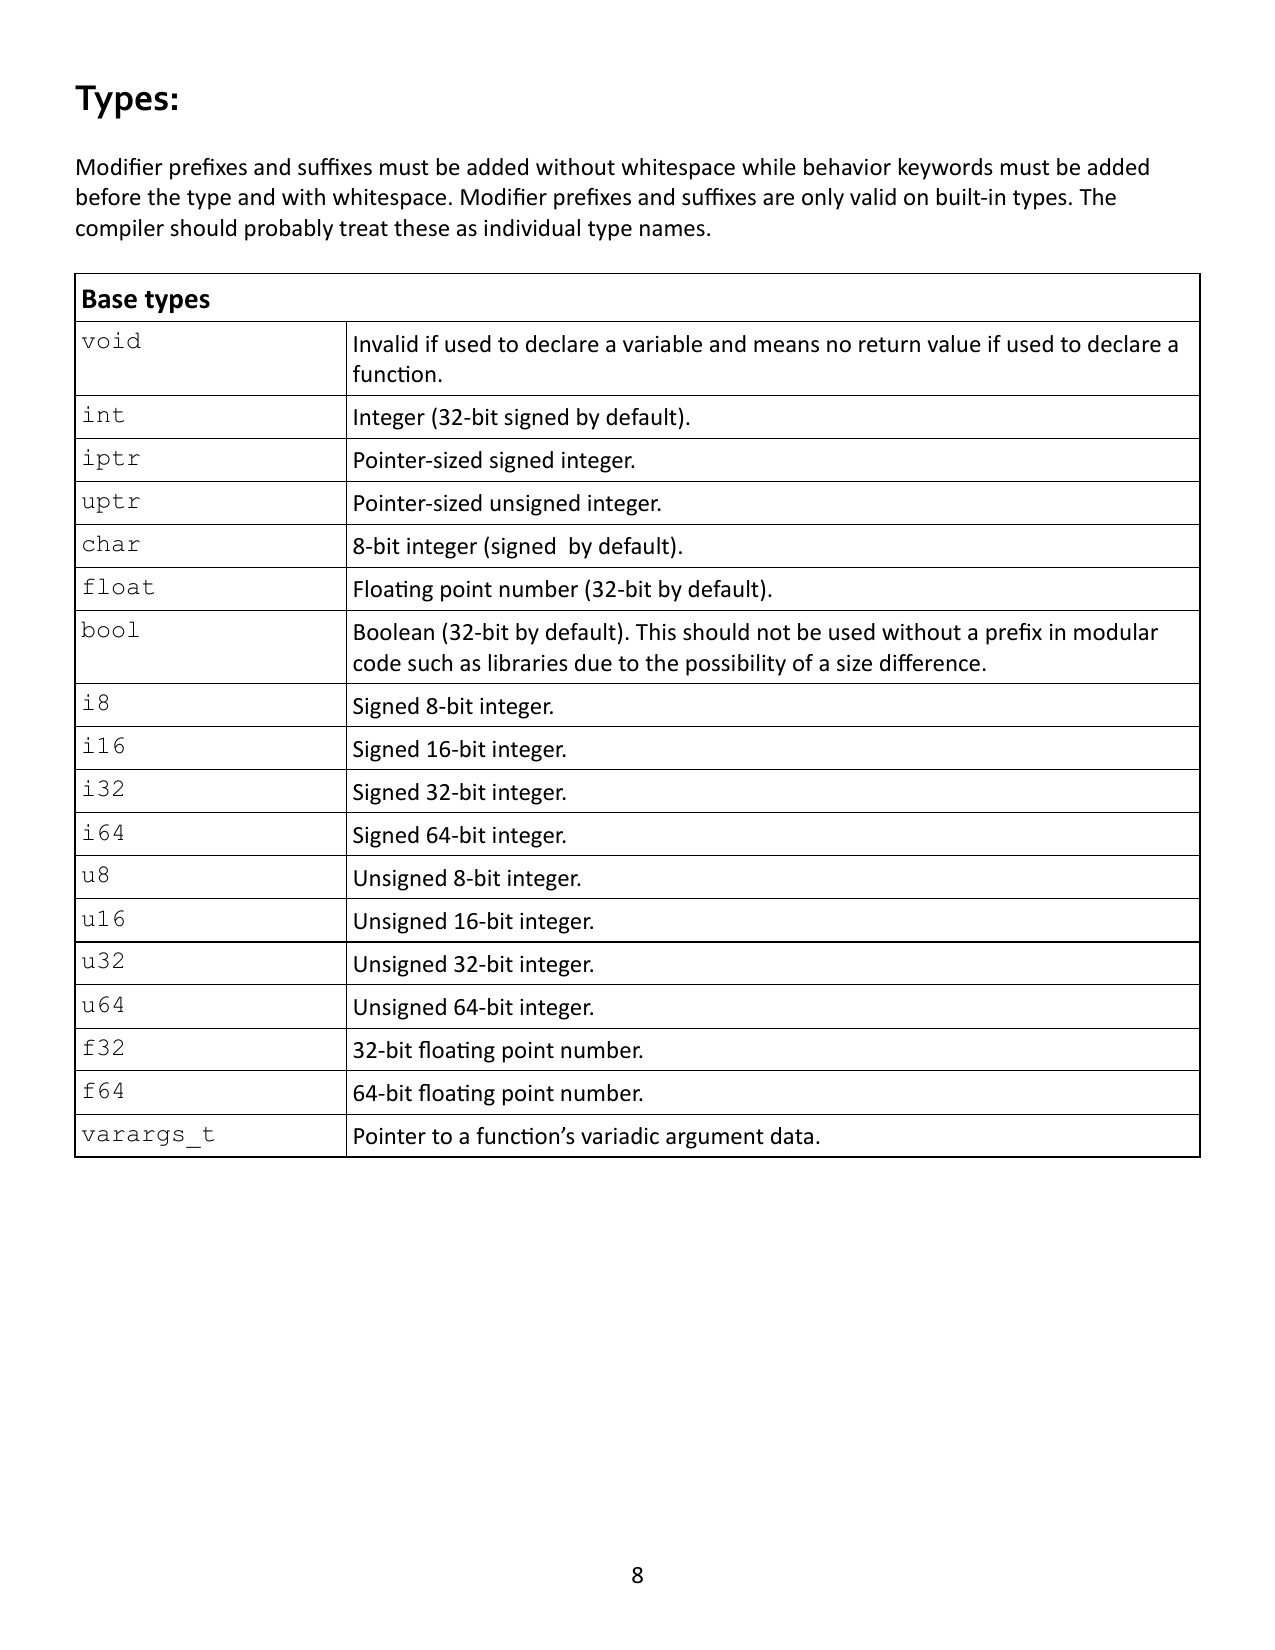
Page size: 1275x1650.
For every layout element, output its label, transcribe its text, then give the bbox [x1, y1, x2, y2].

text Modifier prefixes and suffixes must be added without whitespace while behavior keywords must be added before the type and with whitespace. Modifier prefixes and suffixes are only valid on built-in types. The compiler should probably treat these as individual type names. [75, 151, 1200, 242]
table_cell iptr [76, 439, 346, 481]
table_cell Integer (32-bit signed by default). [347, 396, 1199, 438]
table_cell u32 [76, 943, 346, 984]
table_cell i64 [76, 813, 346, 855]
subtitle Types: [75, 75, 1200, 120]
table_cell Unsigned 32-bit integer. [347, 943, 1199, 984]
table_cell float [76, 568, 346, 610]
table_cell Signed 32-bit integer. [347, 770, 1199, 812]
table_cell void [76, 322, 346, 394]
table_cell Floating point number (32-bit by default). [347, 568, 1199, 610]
table_cell Unsigned 64-bit integer. [347, 985, 1199, 1027]
table_cell Signed 8-bit integer. [347, 684, 1199, 726]
table_cell u16 [76, 899, 346, 941]
table_cell Boolean (32-bit by default). This should not be used without a prefix in modular code such as libraries due to the possibility of a size difference. [347, 611, 1199, 683]
table_cell Unsigned 8-bit integer. [347, 856, 1199, 898]
table_cell varargs_t [76, 1115, 346, 1156]
table_cell 64-bit floating point number. [347, 1071, 1199, 1113]
table_cell i8 [76, 684, 346, 726]
table_cell char [76, 525, 346, 567]
table_header Base types [76, 274, 1199, 321]
table_cell f64 [76, 1071, 346, 1113]
table_cell Unsigned 16-bit integer. [347, 899, 1199, 941]
table_cell int [76, 396, 346, 438]
table_cell uptr [76, 482, 346, 524]
table_cell 8-bit integer (signed by default). [347, 525, 1199, 567]
table_cell Pointer to a function’s variadic argument data. [347, 1115, 1199, 1156]
table_cell Invalid if used to declare a variable and means no return value if used to declare a function. [347, 322, 1199, 394]
table_cell 32-bit floating point number. [347, 1029, 1199, 1070]
table_cell Pointer-sized signed integer. [347, 439, 1199, 481]
table_cell u8 [76, 856, 346, 898]
table_cell f32 [76, 1029, 346, 1070]
table_cell Pointer-sized unsigned integer. [347, 482, 1199, 524]
table_cell bool [76, 611, 346, 683]
table_cell Signed 16-bit integer. [347, 727, 1199, 769]
table_cell i16 [76, 727, 346, 769]
table_cell Signed 64-bit integer. [347, 813, 1199, 855]
table_cell i32 [76, 770, 346, 812]
table_cell u64 [76, 985, 346, 1027]
